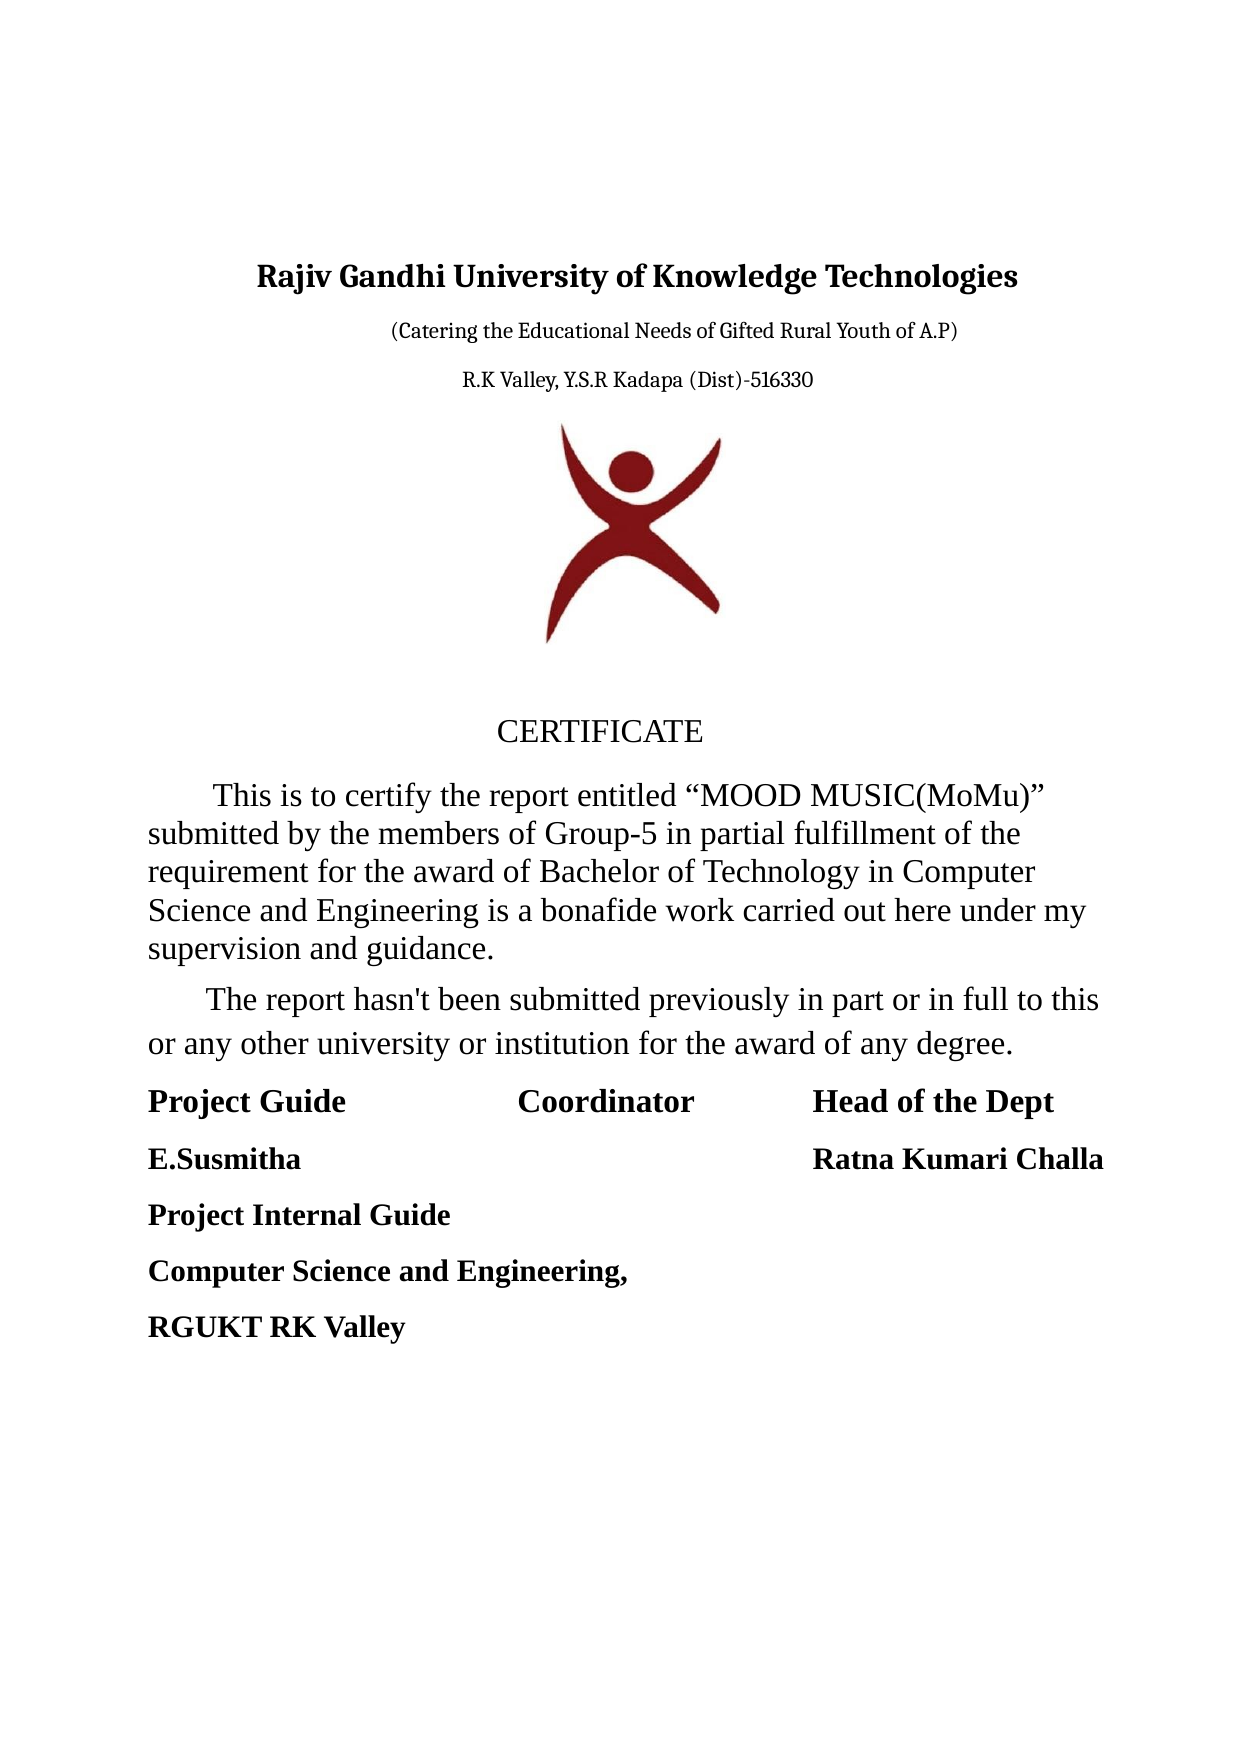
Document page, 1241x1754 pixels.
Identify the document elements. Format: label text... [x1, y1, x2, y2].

text Project Guide Coordinator Head of the Dept [148, 1082, 1128, 1120]
subtitle This is to certify the report entitled “MOOD MUSIC(MoMu)” submitted by the members of Group-5 in partial fulfillment of the requirement for the award of Bachelor of Technology in Computer Science and Engineering is a bonafide work carried out here under my supervision and guidance. [148, 774, 1128, 966]
picture [544, 420, 726, 645]
text The report hasn't been submitted previously in part or in full to this or any other university or institution for the award of any degree. [148, 979, 1128, 1061]
subtitle Rajiv Gandhi University of Knowledge Technologies [148, 258, 1128, 296]
text RGUKT RK Valley [148, 1308, 1128, 1344]
text CERTIFICATE [296, 711, 904, 749]
text R.K Valley, Y.S.R Kadapa (Dist)-516330 [148, 367, 1128, 394]
text Computer Science and Engineering, [148, 1252, 1128, 1288]
text (Catering the Educational Needs of Gifted Rural Youth of A.P) [65, 309, 1210, 347]
text Project Internal Guide [148, 1196, 1128, 1232]
text E.Susmitha Ratna Kumari Challa [148, 1140, 1128, 1176]
